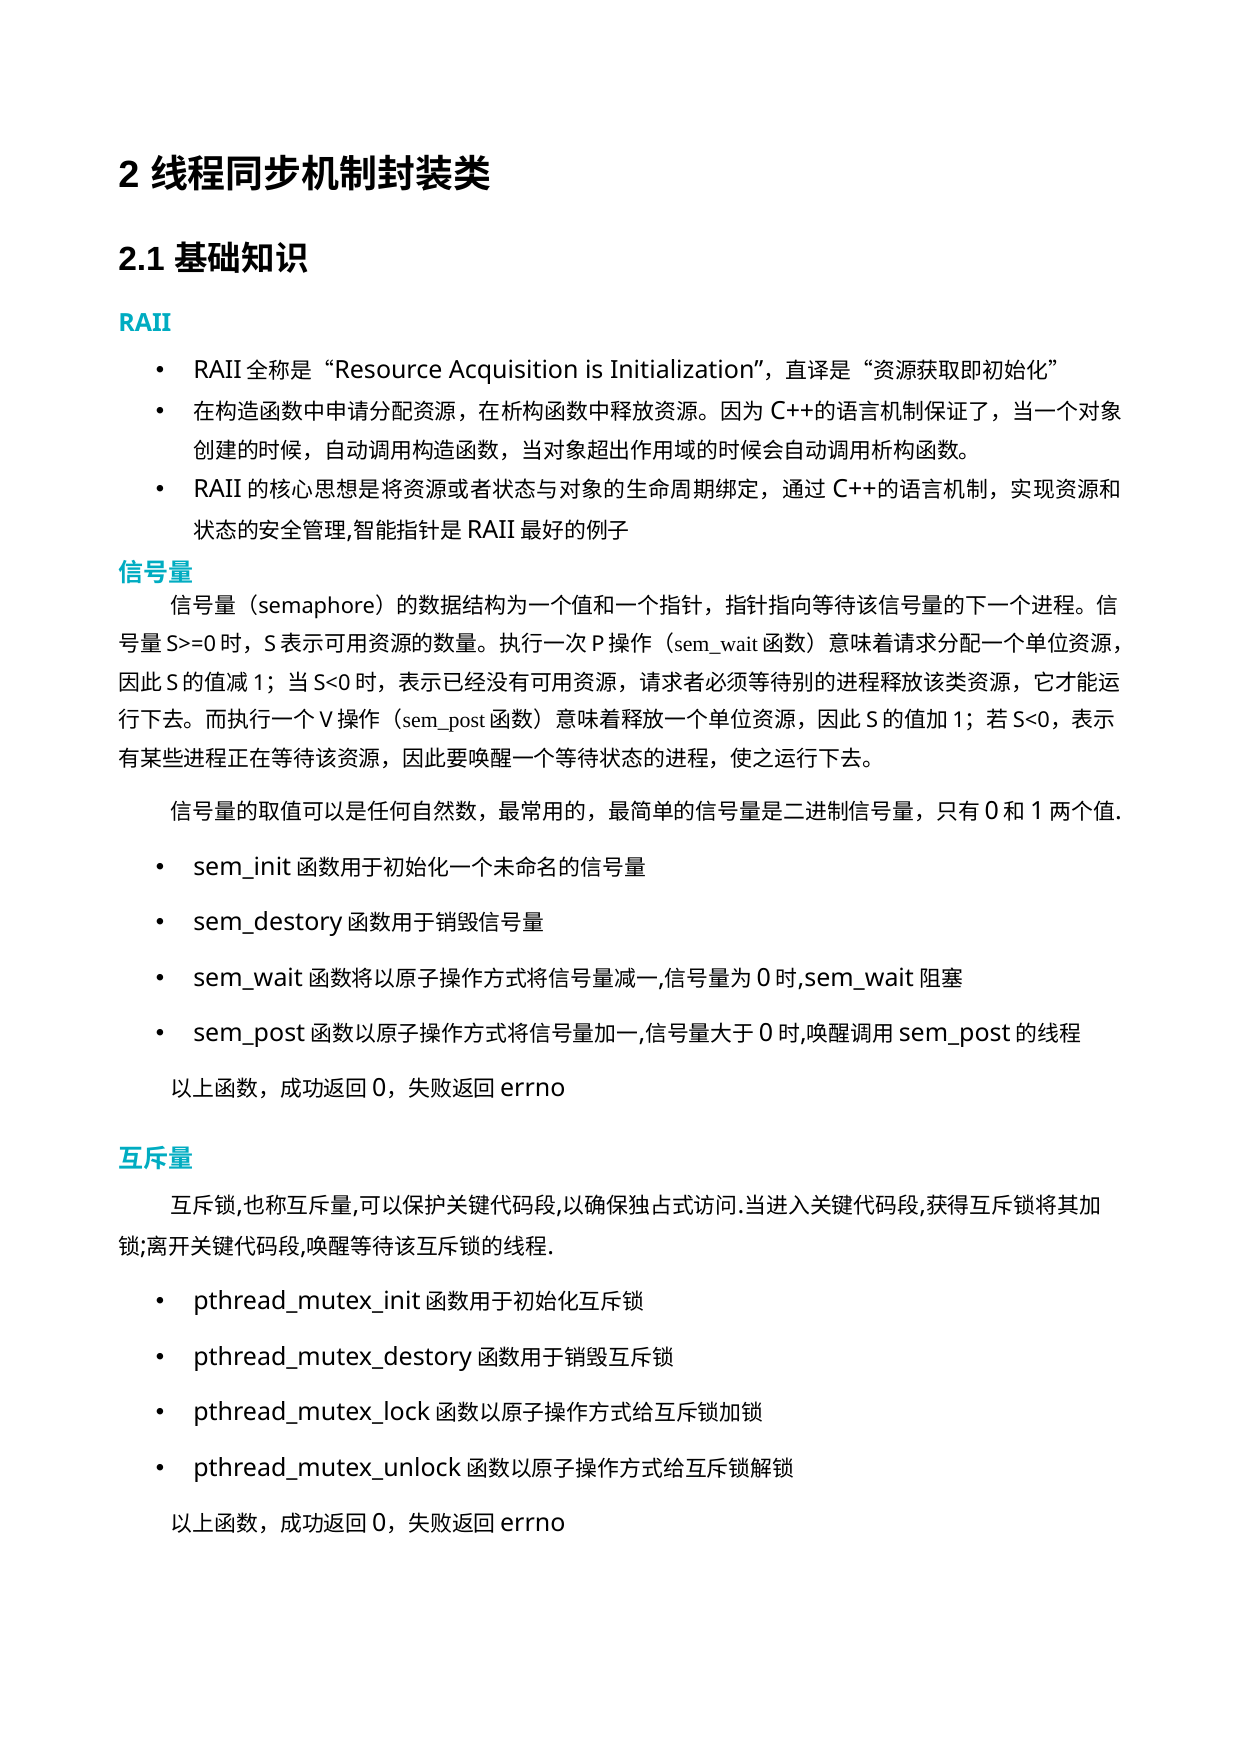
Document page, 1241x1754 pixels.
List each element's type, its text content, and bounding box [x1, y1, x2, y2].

list pthread_mutex_destory函数用于销毁互斥锁 [156, 1338, 1122, 1372]
text 信号量（semaphore）的数据结构为一个值和一个指针，指针指向等待该信号量的下一个进程。信号量S>=0时，S表示可用资源的数量。执行一次P操作（sem_wait函数）意味着请求分配一个单位资源，因此S的值减1；当S<0时，表示已经没有可用资源，请求者必须等待别的进程释放该类资源，它才能运行下去。而执行一个V操作（sem_post函数）意味着释放一个单位资源，因此S的值加1；若S<0，表示有某些进程正在等待该资源，因此要唤醒一个等待状态的进程，使之运行下去。 [118, 588, 1122, 772]
list pthread_mutex_init函数用于初始化互斥锁 [156, 1283, 1122, 1317]
list RAII全称是“Resource Acquisition is Initialization”，直译是“资源获取即初始化” [156, 351, 1122, 386]
list RAII的核心思想是将资源或者状态与对象的生命周期绑定，通过C++的语言机制，实现资源和状态的安全管理,智能指针是RAII最好的例子 [156, 471, 1122, 545]
list pthread_mutex_unlock函数以原子操作方式给互斥锁解锁 [156, 1449, 1122, 1483]
subtitle 2.1 基础知识 [118, 231, 1122, 280]
text 互斥锁,也称互斥量,可以保护关键代码段,以确保独占式访问.当进入关键代码段,获得互斥锁将其加锁;离开关键代码段,唤醒等待该互斥锁的线程. [118, 1187, 1122, 1262]
list pthread_mutex_lock函数以原子操作方式给互斥锁加锁 [156, 1394, 1122, 1428]
text 以上函数，成功返回0，失败返回errno [118, 1070, 1122, 1104]
list sem_init函数用于初始化一个未命名的信号量 [156, 848, 1122, 882]
text 信号量的取值可以是任何自然数，最常用的，最简单的信号量是二进制信号量，只有0和1两个值. [118, 793, 1122, 827]
list sem_destory函数用于销毁信号量 [156, 904, 1122, 938]
subtitle 互斥量 [118, 1138, 1122, 1174]
subtitle 2 线程同步机制封装类 [118, 143, 1122, 198]
list 在构造函数中申请分配资源，在析构函数中释放资源。因为C++的语言机制保证了，当一个对象创建的时候，自动调用构造函数，当对象超出作用域的时候会自动调用析构函数。 [156, 392, 1122, 464]
subtitle RAII [118, 305, 1122, 339]
list sem_post函数以原子操作方式将信号量加一,信号量大于0时,唤醒调用sem_post的线程 [156, 1015, 1122, 1049]
list sem_wait函数将以原子操作方式将信号量减一,信号量为0时,sem_wait阻塞 [156, 959, 1122, 993]
text 以上函数，成功返回0，失败返回errno [118, 1505, 1122, 1539]
subtitle 信号量 [118, 552, 1122, 588]
